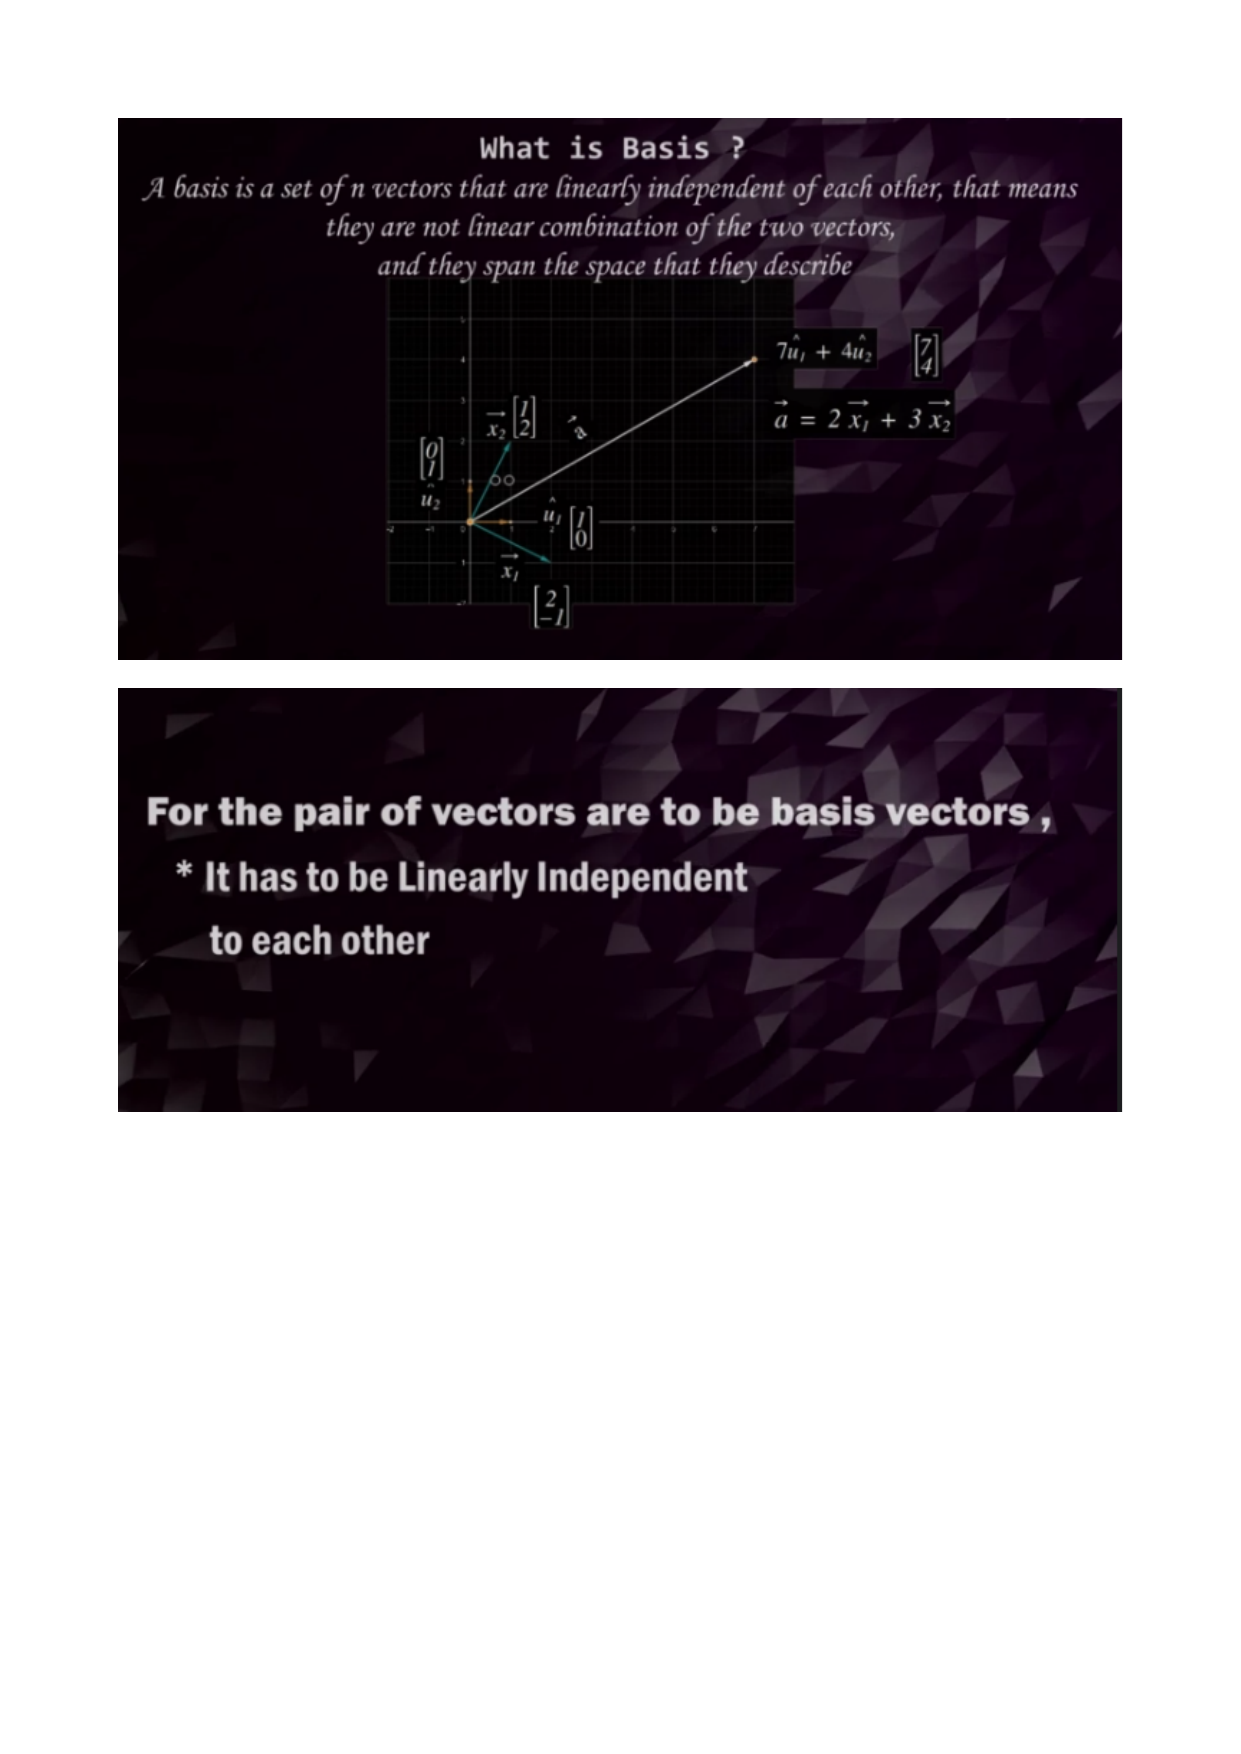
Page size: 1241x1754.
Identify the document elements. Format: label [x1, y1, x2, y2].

picture [118, 118, 1123, 660]
picture [118, 688, 1123, 1112]
